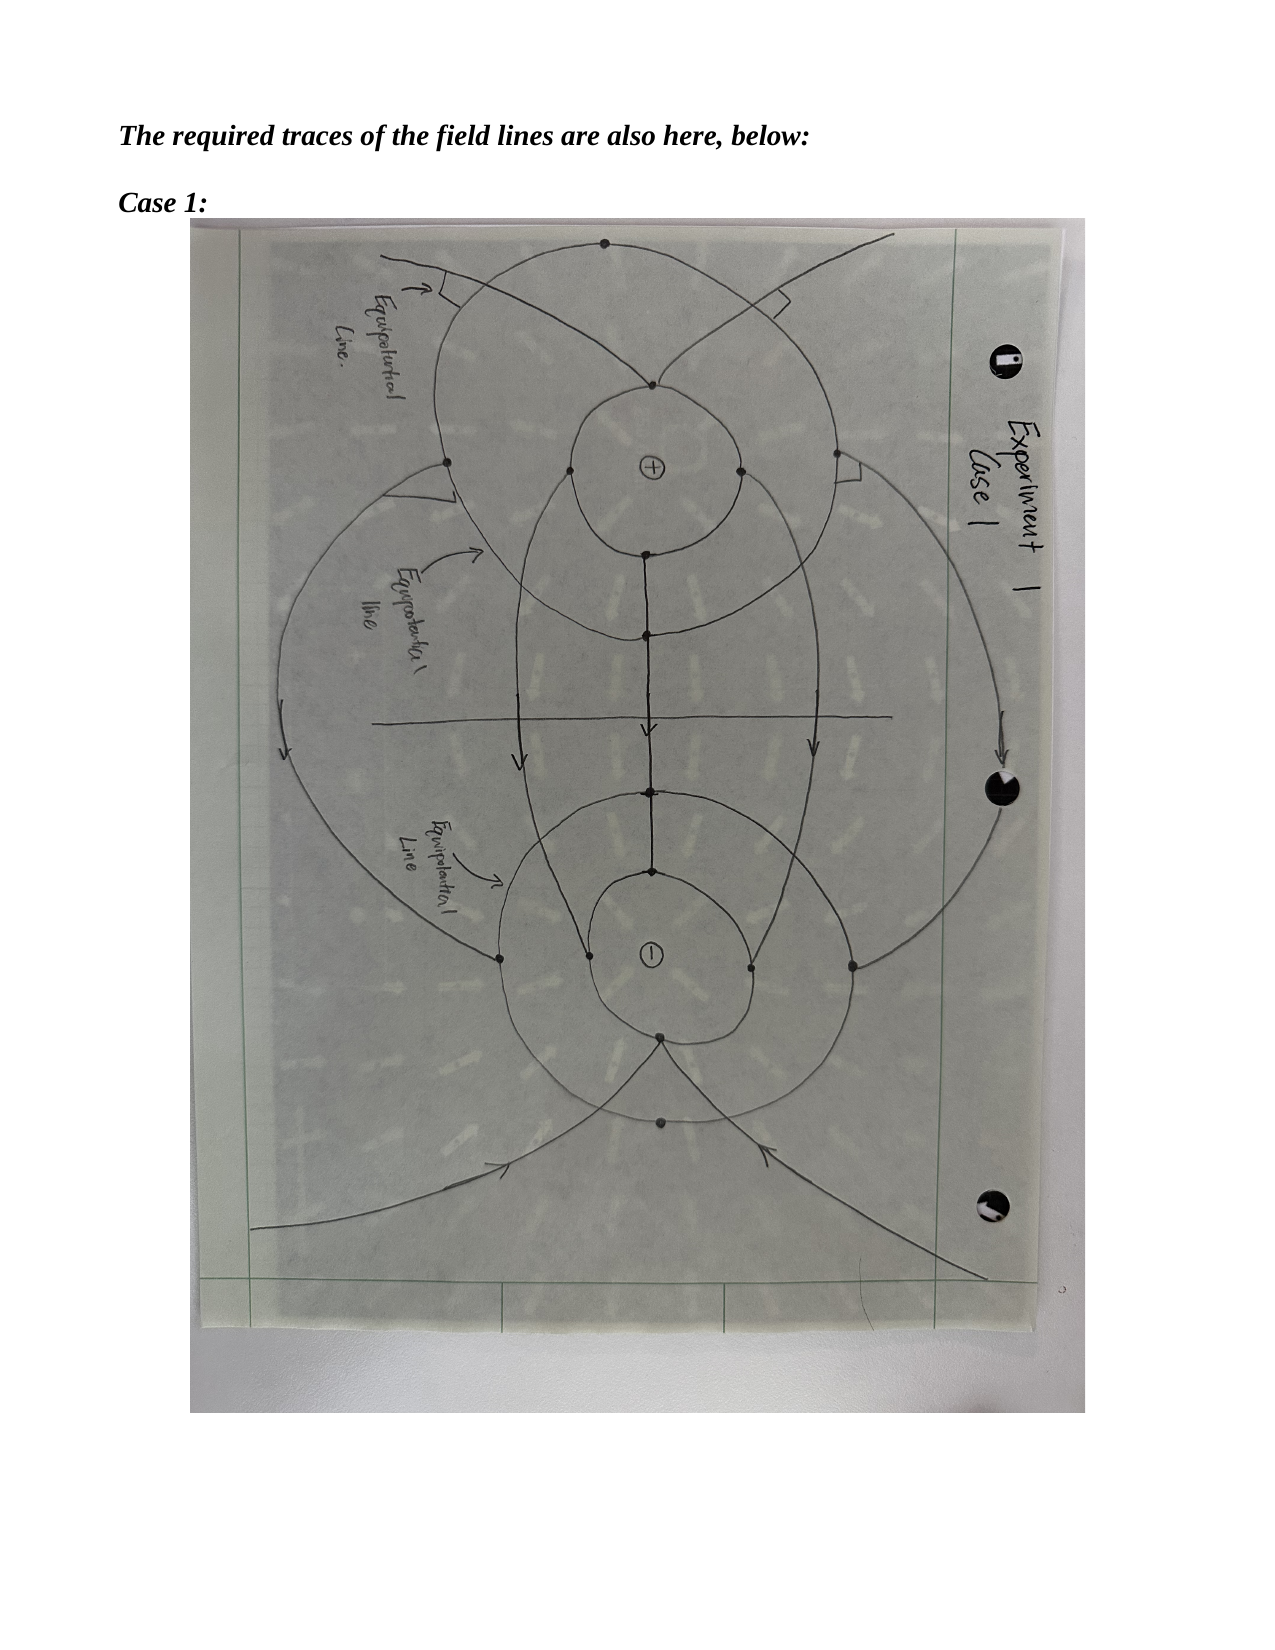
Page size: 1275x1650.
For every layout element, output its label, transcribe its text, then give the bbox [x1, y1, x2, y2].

picture [190, 218, 1086, 1413]
text Case 1: [118, 185, 1157, 219]
text The required traces of the field lines are also here, below: [118, 118, 1157, 152]
